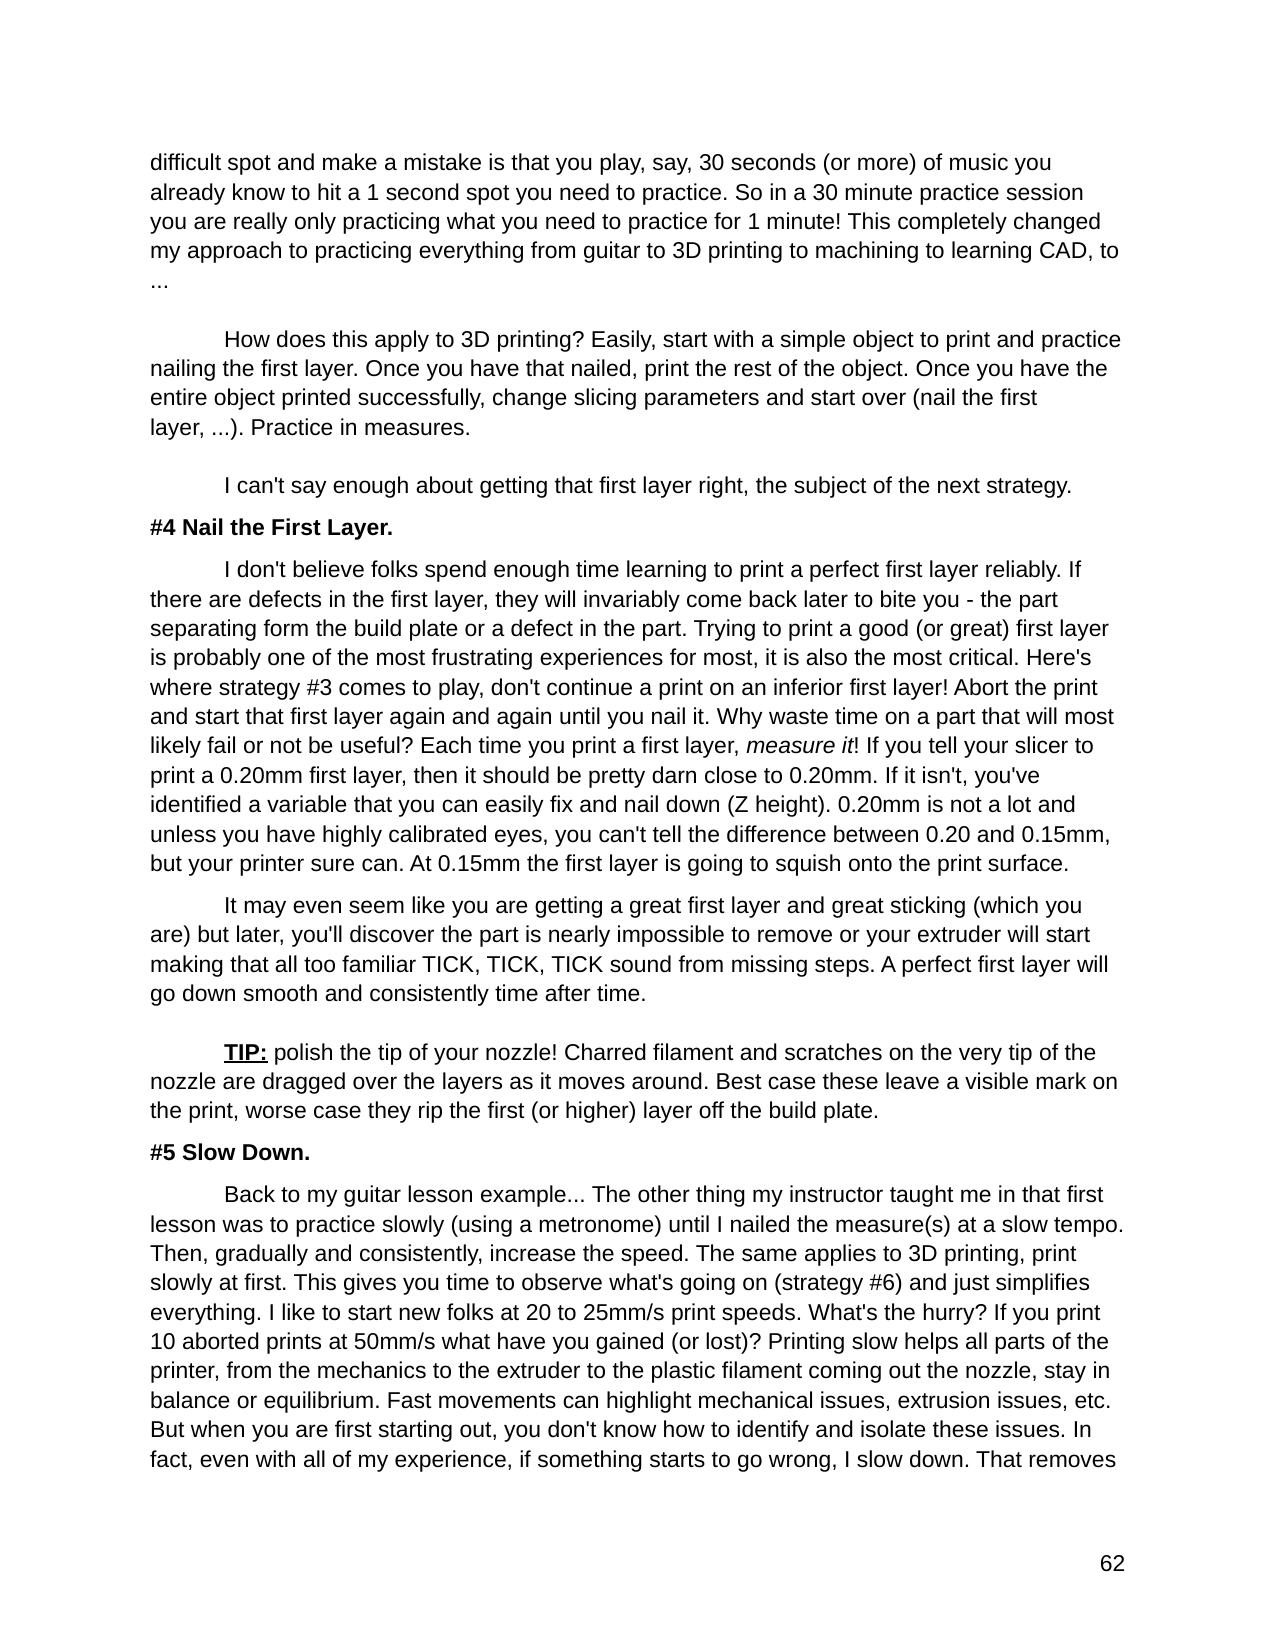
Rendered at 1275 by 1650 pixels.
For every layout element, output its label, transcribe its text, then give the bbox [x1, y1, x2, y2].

text It may even seem like you are getting a great first layer and great sticking (which you are) but later, you'll discover the part is nearly impossible to remove or your extruder will start making that all too familiar TICK, TICK, TICK sound from missing steps. A perfect first layer will go down smooth and consistently time after time. TIP: polish the tip of your nozzle! Charred filament and scratches on the very tip of the nozzle are dragged over the layers as it moves around. Best case these leave a visible mark on the print, worse case they rip the first (or higher) layer off the build plate. [150, 892, 1125, 1124]
text Back to my guitar lesson example... The other thing my instructor taught me in that first lesson was to practice slowly (using a metronome) until I nailed the measure(s) at a slow tempo. Then, gradually and consistently, increase the speed. The same applies to 3D printing, print slowly at first. This gives you time to observe what's going on (strategy #6) and just simplifies everything. I like to start new folks at 20 to 25mm/s print speeds. What's the hurry? If you print 10 aborted prints at 50mm/s what have you gained (or lost)? Printing slow helps all parts of the printer, from the mechanics to the extruder to the plastic filament coming out the nozzle, stay in balance or equilibrium. Fast movements can highlight mechanical issues, extrusion issues, etc. But when you are first starting out, you don't know how to identify and isolate these issues. In fact, even with all of my experience, if something starts to go wrong, I slow down. That removes [150, 1182, 1125, 1472]
text #5 Slow Down. [150, 1140, 1125, 1166]
text difficult spot and make a mistake is that you play, say, 30 seconds (or more) of music you already know to hit a 1 second spot you need to practice. So in a 30 minute practice session you are really only practicing what you need to practice for 1 minute! This completely changed my approach to practicing everything from guitar to 3D printing to machining to learning CAD, to ... How does this apply to 3D printing? Easily, start with a simple object to print and practice nailing the first layer. Once you have that nailed, print the rest of the object. Once you have the entire object printed successfully, change slicing parameters and start over (nail the first layer, ...). Practice in measures. I can't say enough about getting that first layer right, the subject of the next strategy. [150, 150, 1125, 499]
text I don't believe folks spend enough time learning to print a perfect first layer reliably. If there are defects in the first layer, they will invariably come back later to bite you - the part separating form the build plate or a defect in the part. Trying to print a good (or great) first layer is probably one of the most frustrating experiences for most, it is also the most critical. Here's where strategy #3 comes to play, don't continue a print on an inferior first layer! Abort the print and start that first layer again and again until you nail it. Why waste time on a part that will most likely fail or not be useful? Each time you print a first layer, measure it! If you tell your slicer to print a 0.20mm first layer, then it should be pretty darn close to 0.20mm. If it isn't, you've identified a variable that you can easily fix and nail down (Z height). 0.20mm is not a lot and unless you have highly calibrated eyes, you can't tell the difference between 0.20 and 0.15mm, but your printer sure can. At 0.15mm the first layer is going to squish onto the print surface. [150, 557, 1125, 876]
text #4 Nail the First Layer. [150, 515, 1125, 541]
